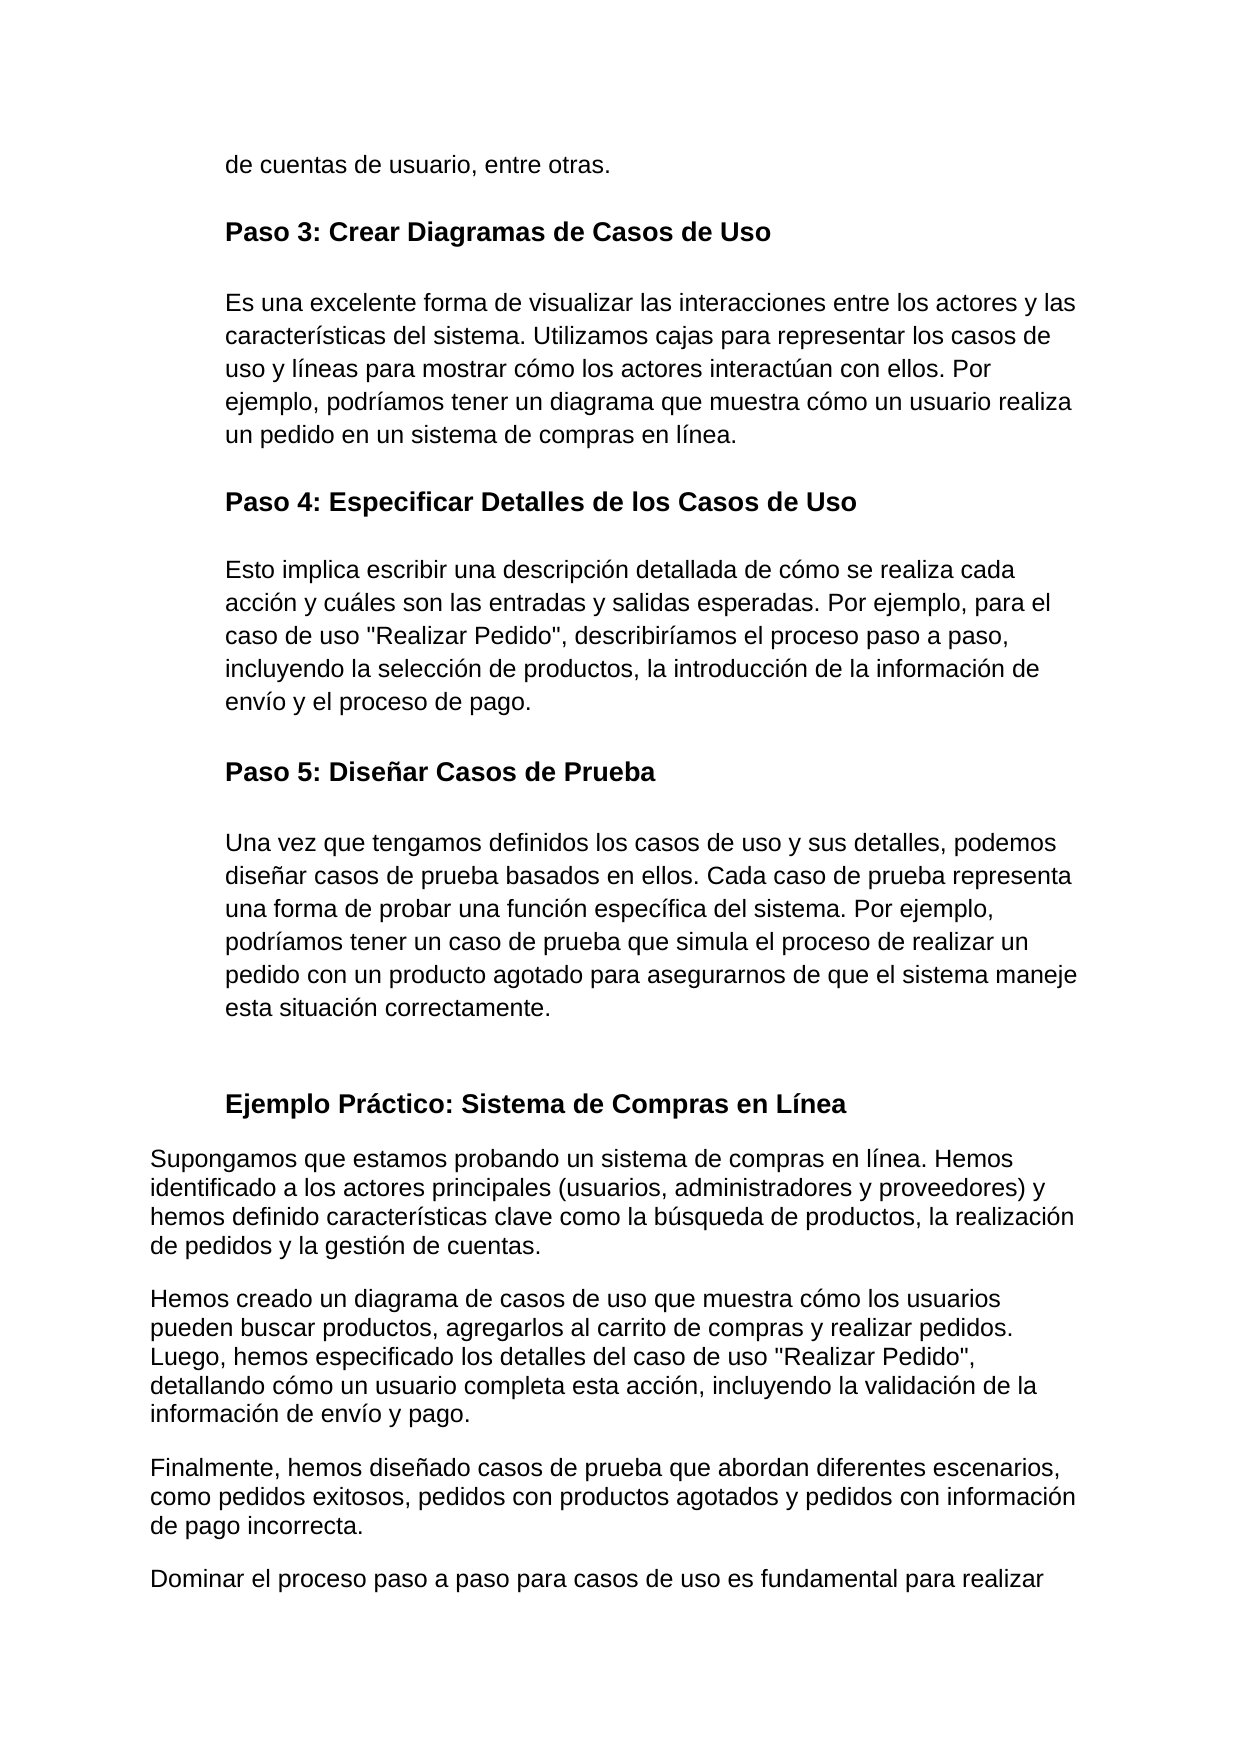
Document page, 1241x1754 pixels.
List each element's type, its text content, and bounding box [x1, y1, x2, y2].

text Esto implica escribir una descripción detallada de cómo se realiza cada acción y cuáles son las entradas y salidas esperadas. Por ejemplo, para el caso de uso "Realizar Pedido", describiríamos el proceso paso a paso, incluyendo la selección de productos, la introducción de la información de envío y el proceso de pago. [225, 555, 1090, 716]
text Supongamos que estamos probando un sistema de compras en línea. Hemos identificado a los actores principales (usuarios, administradores y proveedores) y hemos definido características clave como la búsqueda de productos, la realización de pedidos y la gestión de cuentas. [150, 1144, 1090, 1259]
text Paso 3: Crear Diagramas de Casos de Uso [225, 216, 1090, 247]
text Paso 4: Especificar Detalles de los Casos de Uso [225, 486, 1090, 517]
text Dominar el proceso paso a paso para casos de uso es fundamental para realizar [150, 1564, 1090, 1593]
text Finalmente, hemos diseñado casos de prueba que abordan diferentes escenarios, como pedidos exitosos, pedidos con productos agotados y pedidos con información de pago incorrecta. [150, 1453, 1090, 1539]
text de cuentas de usuario, entre otras. [225, 150, 1090, 179]
text Es una excelente forma de visualizar las interacciones entre los actores y las características del sistema. Utilizamos cajas para representar los casos de uso y líneas para mostrar cómo los actores interactúan con ellos. Por ejemplo, podríamos tener un diagrama que muestra cómo un usuario realiza un pedido en un sistema de compras en línea. [225, 288, 1090, 449]
text Paso 5: Diseñar Casos de Prueba [225, 756, 1090, 787]
subtitle Ejemplo Práctico: Sistema de Compras en Línea [225, 1088, 1090, 1119]
text Hemos creado un diagrama de casos de uso que muestra cómo los usuarios pueden buscar productos, agregarlos al carrito de compras y realizar pedidos. Luego, hemos especificado los detalles del caso de uso "Realizar Pedido", detallando cómo un usuario completa esta acción, incluyendo la validación de la información de envío y pago. [150, 1284, 1090, 1428]
text Una vez que tengamos definidos los casos de uso y sus detalles, podemos diseñar casos de prueba basados en ellos. Cada caso de prueba representa una forma de probar una función específica del sistema. Por ejemplo, podríamos tener un caso de prueba que simula el proceso de realizar un pedido con un producto agotado para asegurarnos de que el sistema maneje esta situación correctamente. [225, 828, 1090, 1022]
